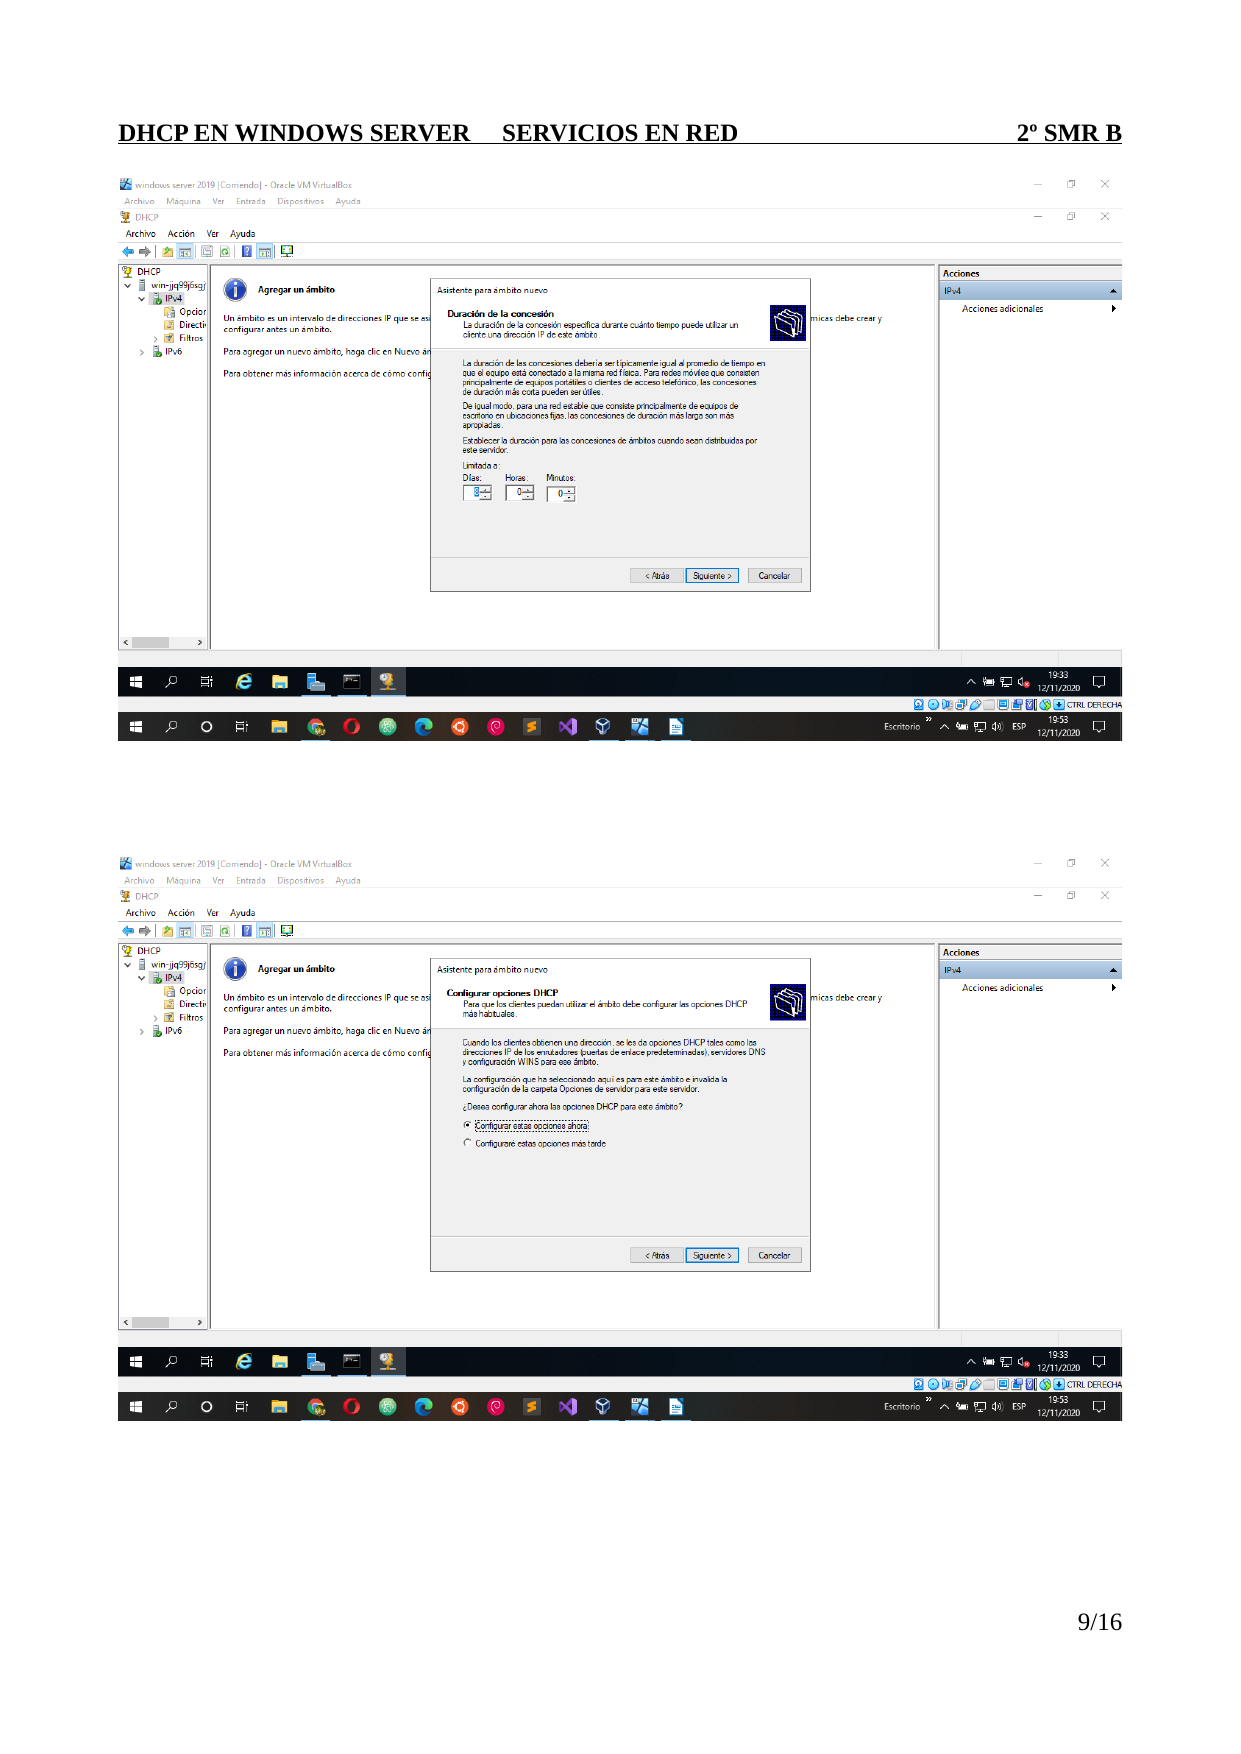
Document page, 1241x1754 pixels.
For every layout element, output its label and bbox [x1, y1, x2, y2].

picture [118, 176, 1123, 741]
picture [118, 855, 1123, 1421]
